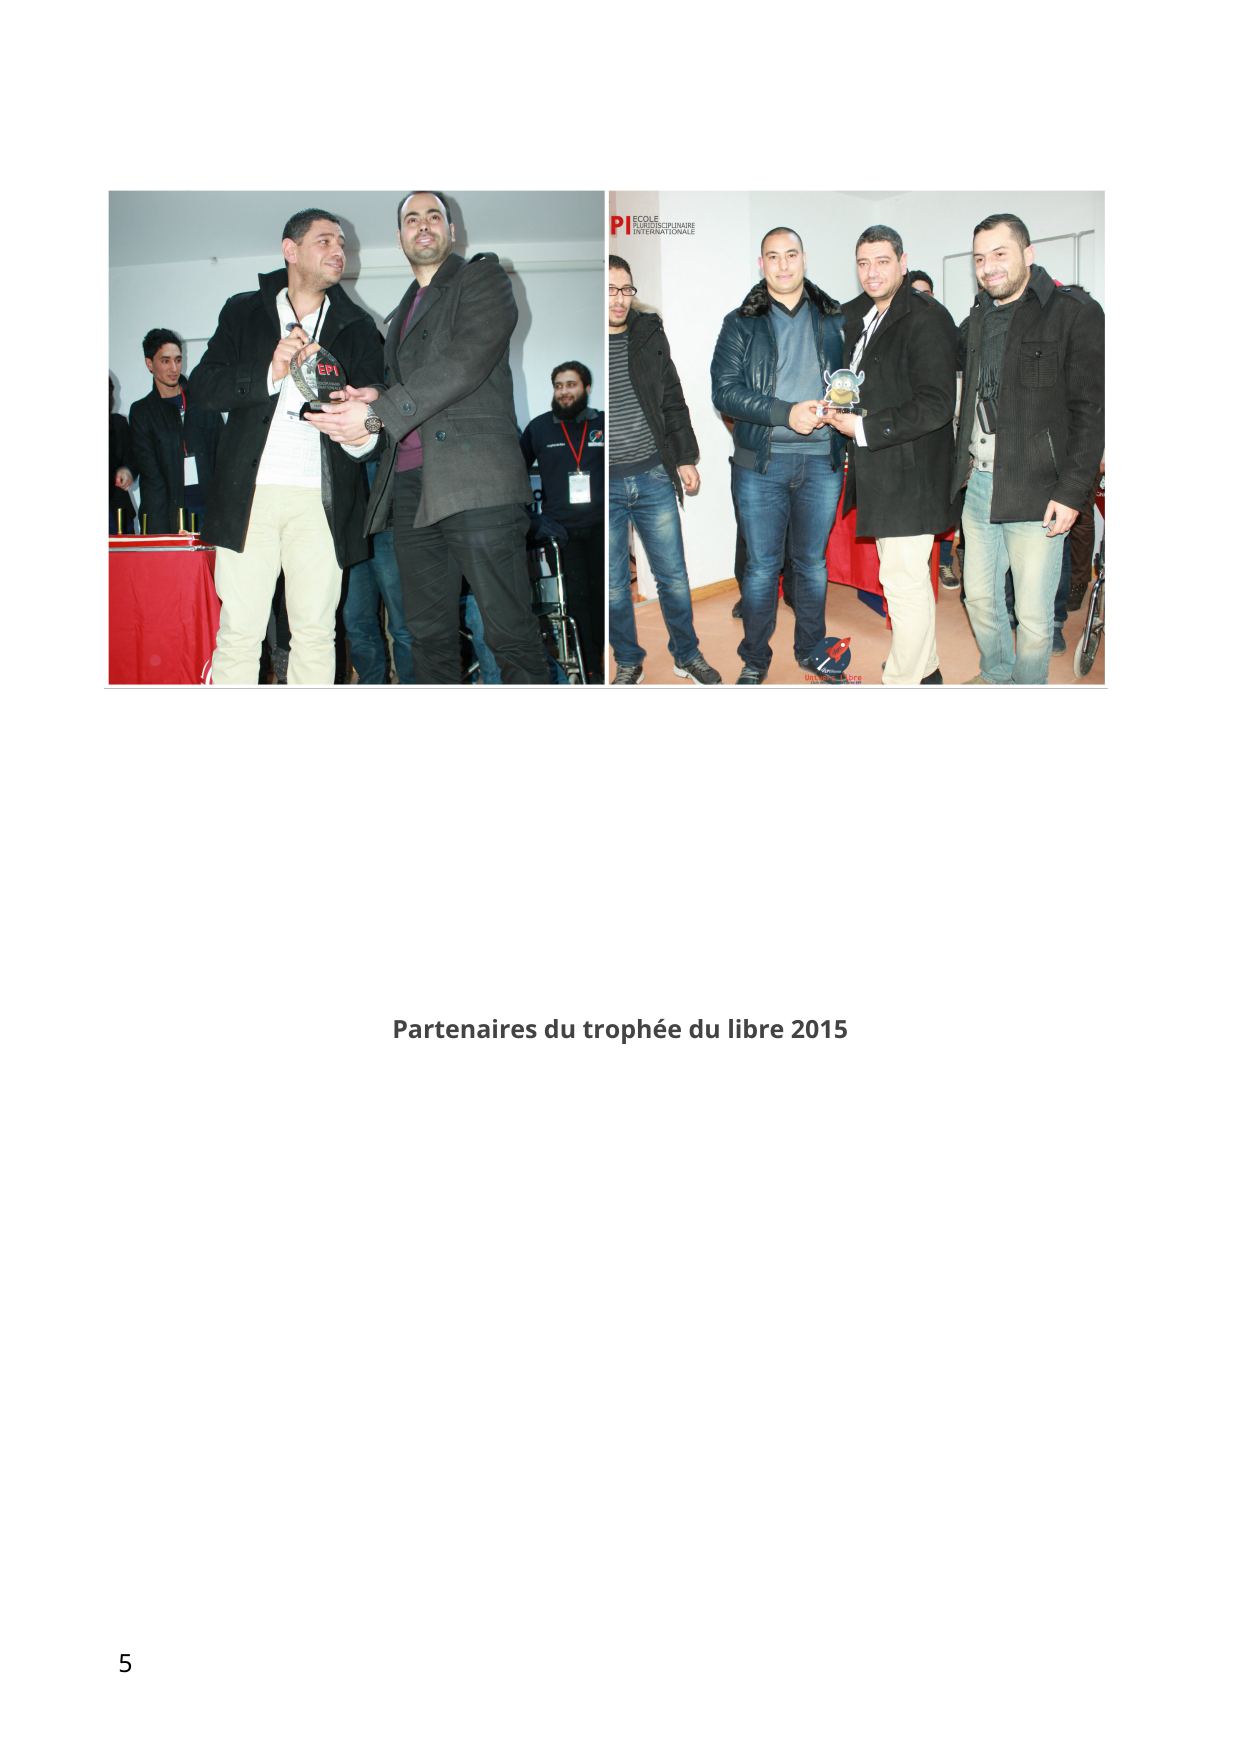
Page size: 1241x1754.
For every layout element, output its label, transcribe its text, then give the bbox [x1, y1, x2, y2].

text Partenaires du trophée du libre 2015 [118, 1012, 1122, 1046]
picture [104, 187, 1108, 689]
